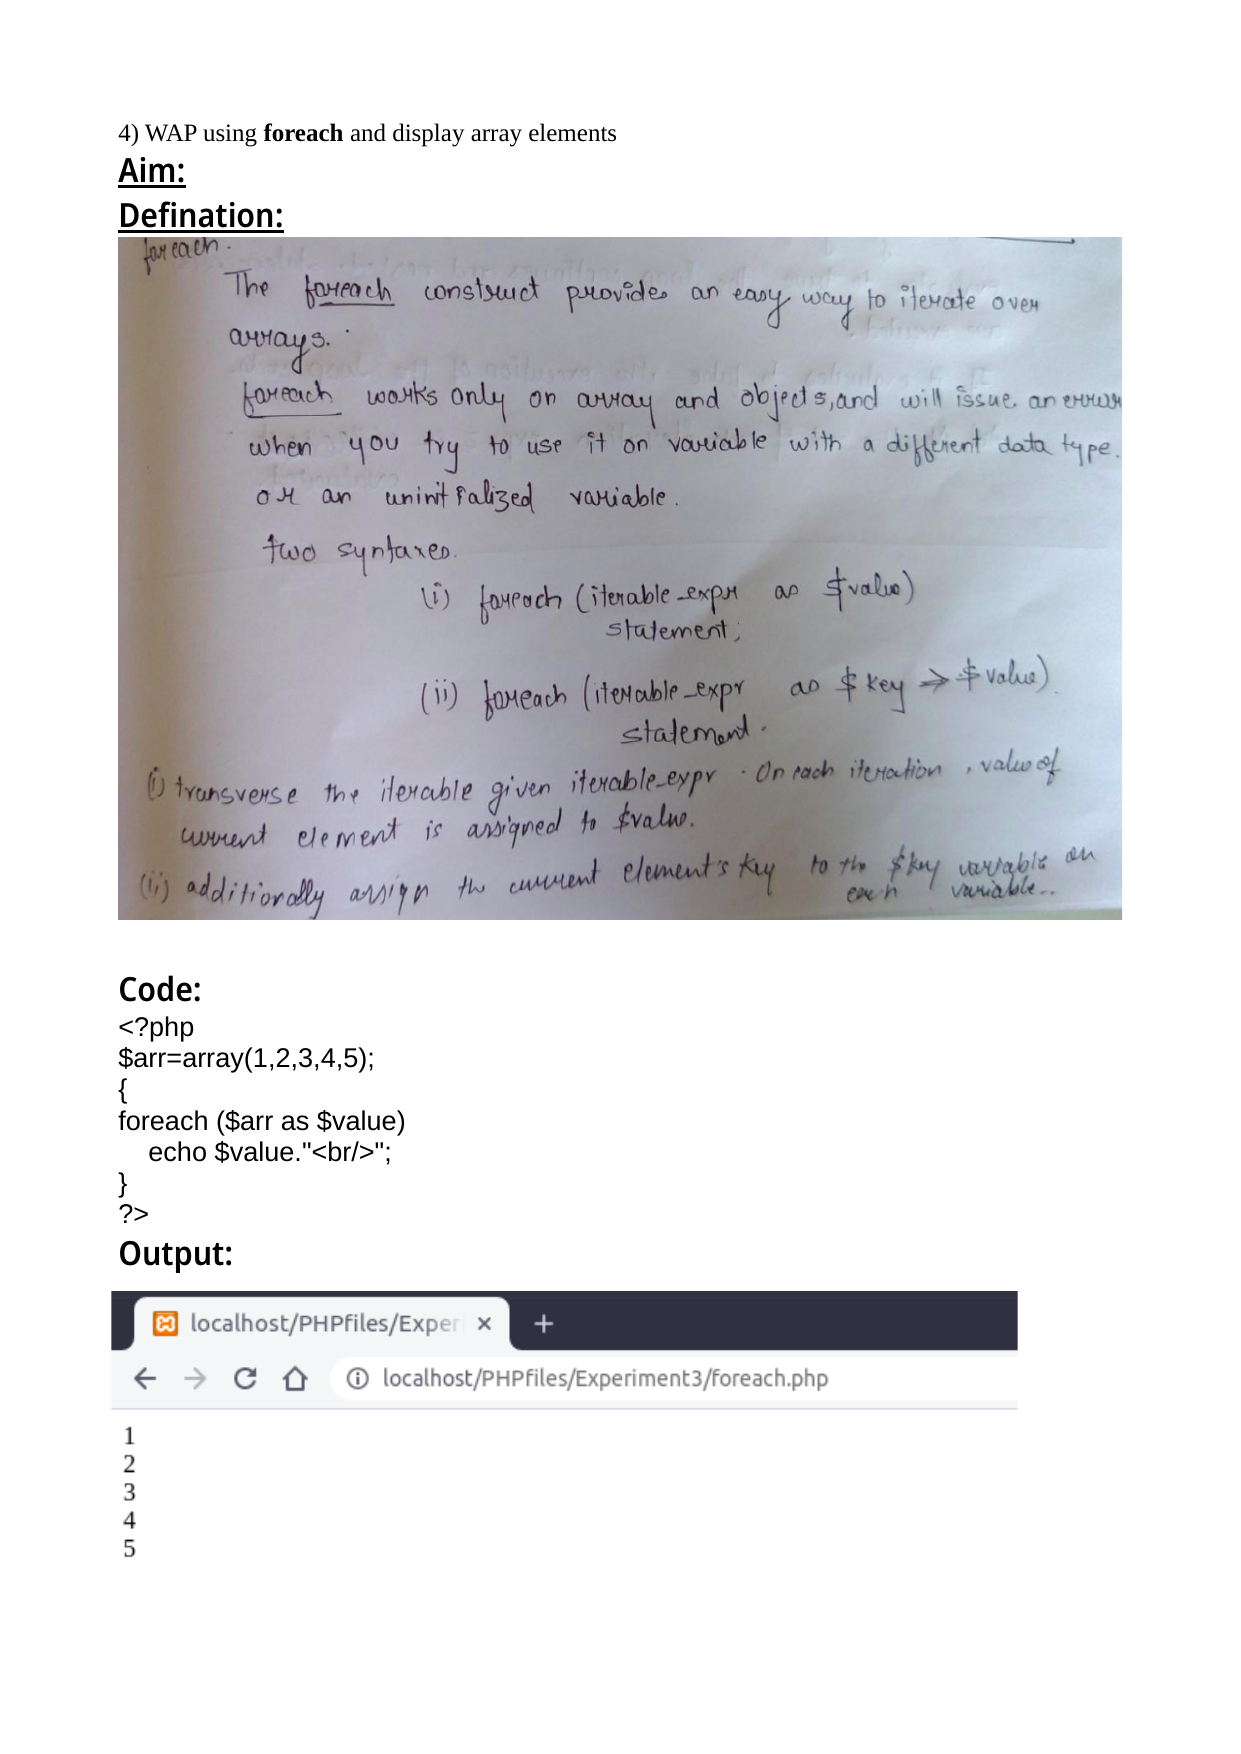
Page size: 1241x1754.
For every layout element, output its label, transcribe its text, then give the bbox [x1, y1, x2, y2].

text Aim: [118, 147, 1122, 192]
text Output: [118, 1229, 1122, 1275]
picture [111, 1291, 1018, 1734]
text Defination: [118, 192, 1122, 237]
picture [118, 237, 1123, 920]
table_header <?php $arr=array(1,2,3,4,5); { foreach ($arr as $value) echo $value."<br/>"; } ?> [118, 1011, 1122, 1229]
text Code: [118, 965, 1122, 1011]
text 4) WAP using foreach and display array elements [118, 118, 1122, 147]
